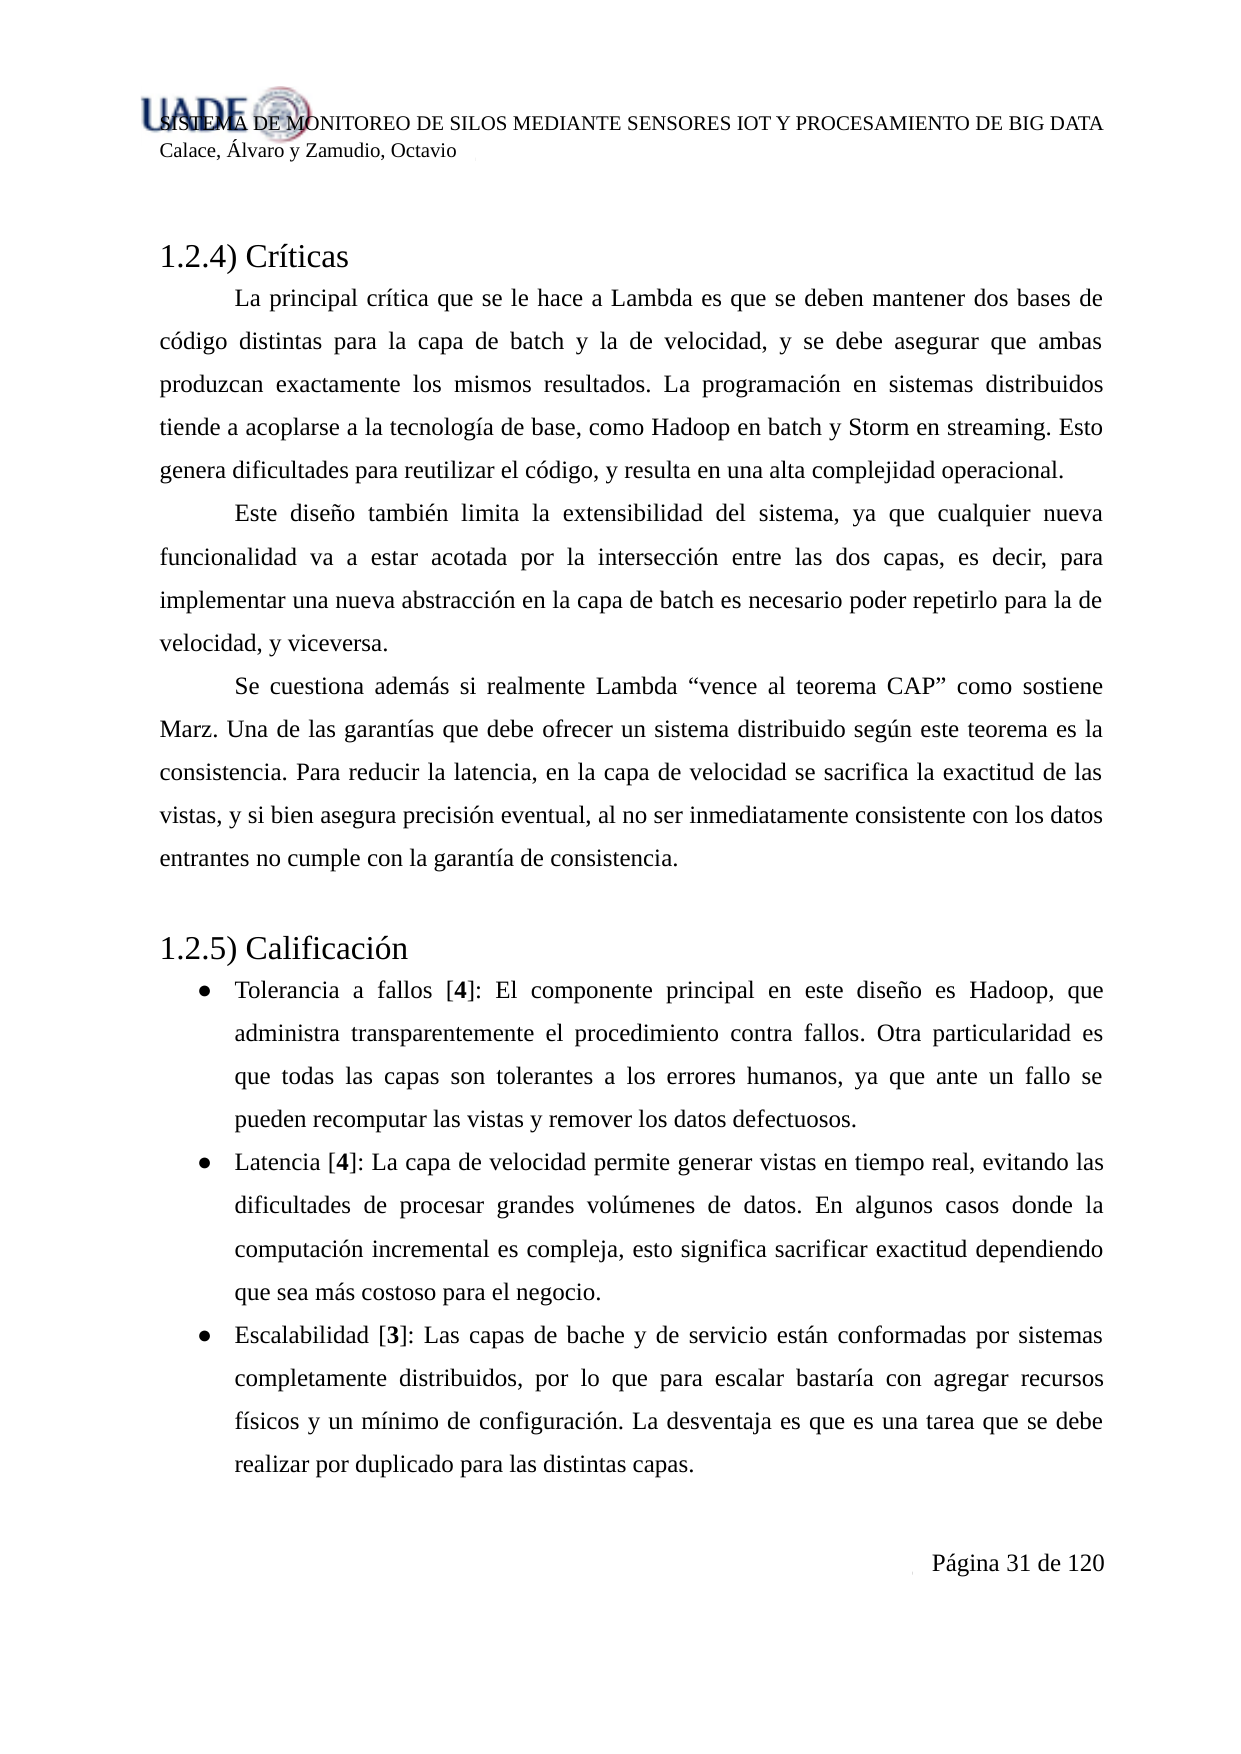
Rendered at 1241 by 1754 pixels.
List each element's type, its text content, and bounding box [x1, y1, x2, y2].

subtitle 1.2.4) Críticas [159, 236, 1104, 274]
text Se cuestiona además si realmente Lambda “vence al teorema CAP” como sostiene Marz. Una de las garantías que debe ofrecer un sistema distribuido según este teorema es la consistencia. Para reducir la latencia, en la capa de velocidad se sacrifica la exactitud de las vistas, y si bien asegura precisión eventual, al no ser inmediatamente consistente con los datos entrantes no cumple con la garantía de consistencia. [159, 671, 1104, 872]
list Tolerancia a fallos [4]: El componente principal en este diseño es Hadoop, que administra transparentemente el procedimiento contra fallos. Otra particularidad es que todas las capas son tolerantes a los errores humanos, ya que ante un fallo se pueden recomputar las vistas y remover los datos defectuosos. [197, 975, 1104, 1133]
text Este diseño también limita la extensibilidad del sistema, ya que cualquier nueva funcionalidad va a estar acotada por la intersección entre las dos capas, es decir, para implementar una nueva abstracción en la capa de batch es necesario poder repetirlo para la de velocidad, y viceversa. [159, 498, 1104, 657]
list Latencia [4]: La capa de velocidad permite generar vistas en tiempo real, evitando las dificultades de procesar grandes volúmenes de datos. En algunos casos donde la computación incremental es compleja, esto significa sacrificar exactitud dependiendo que sea más costoso para el negocio. [197, 1147, 1104, 1306]
list Escalabilidad [3]: Las capas de bache y de servicio están conformadas por sistemas completamente distribuidos, por lo que para escalar bastaría con agregar recursos físicos y un mínimo de configuración. La desventaja es que es una tarea que se debe realizar por duplicado para las distintas capas. [197, 1320, 1104, 1478]
subtitle 1.2.5) Calificación [159, 928, 1104, 967]
text La principal crítica que se le hace a Lambda es que se deben mantener dos bases de código distintas para la capa de batch y la de velocidad, y se debe asegurar que ambas produzcan exactamente los mismos resultados. La programación en sistemas distribuidos tiende a acoplarse a la tecnología de base, como Hadoop en batch y Storm en streaming. Esto genera dificultades para reutilizar el código, y resulta en una alta complejidad operacional. [159, 283, 1104, 484]
picture [140, 86, 314, 146]
